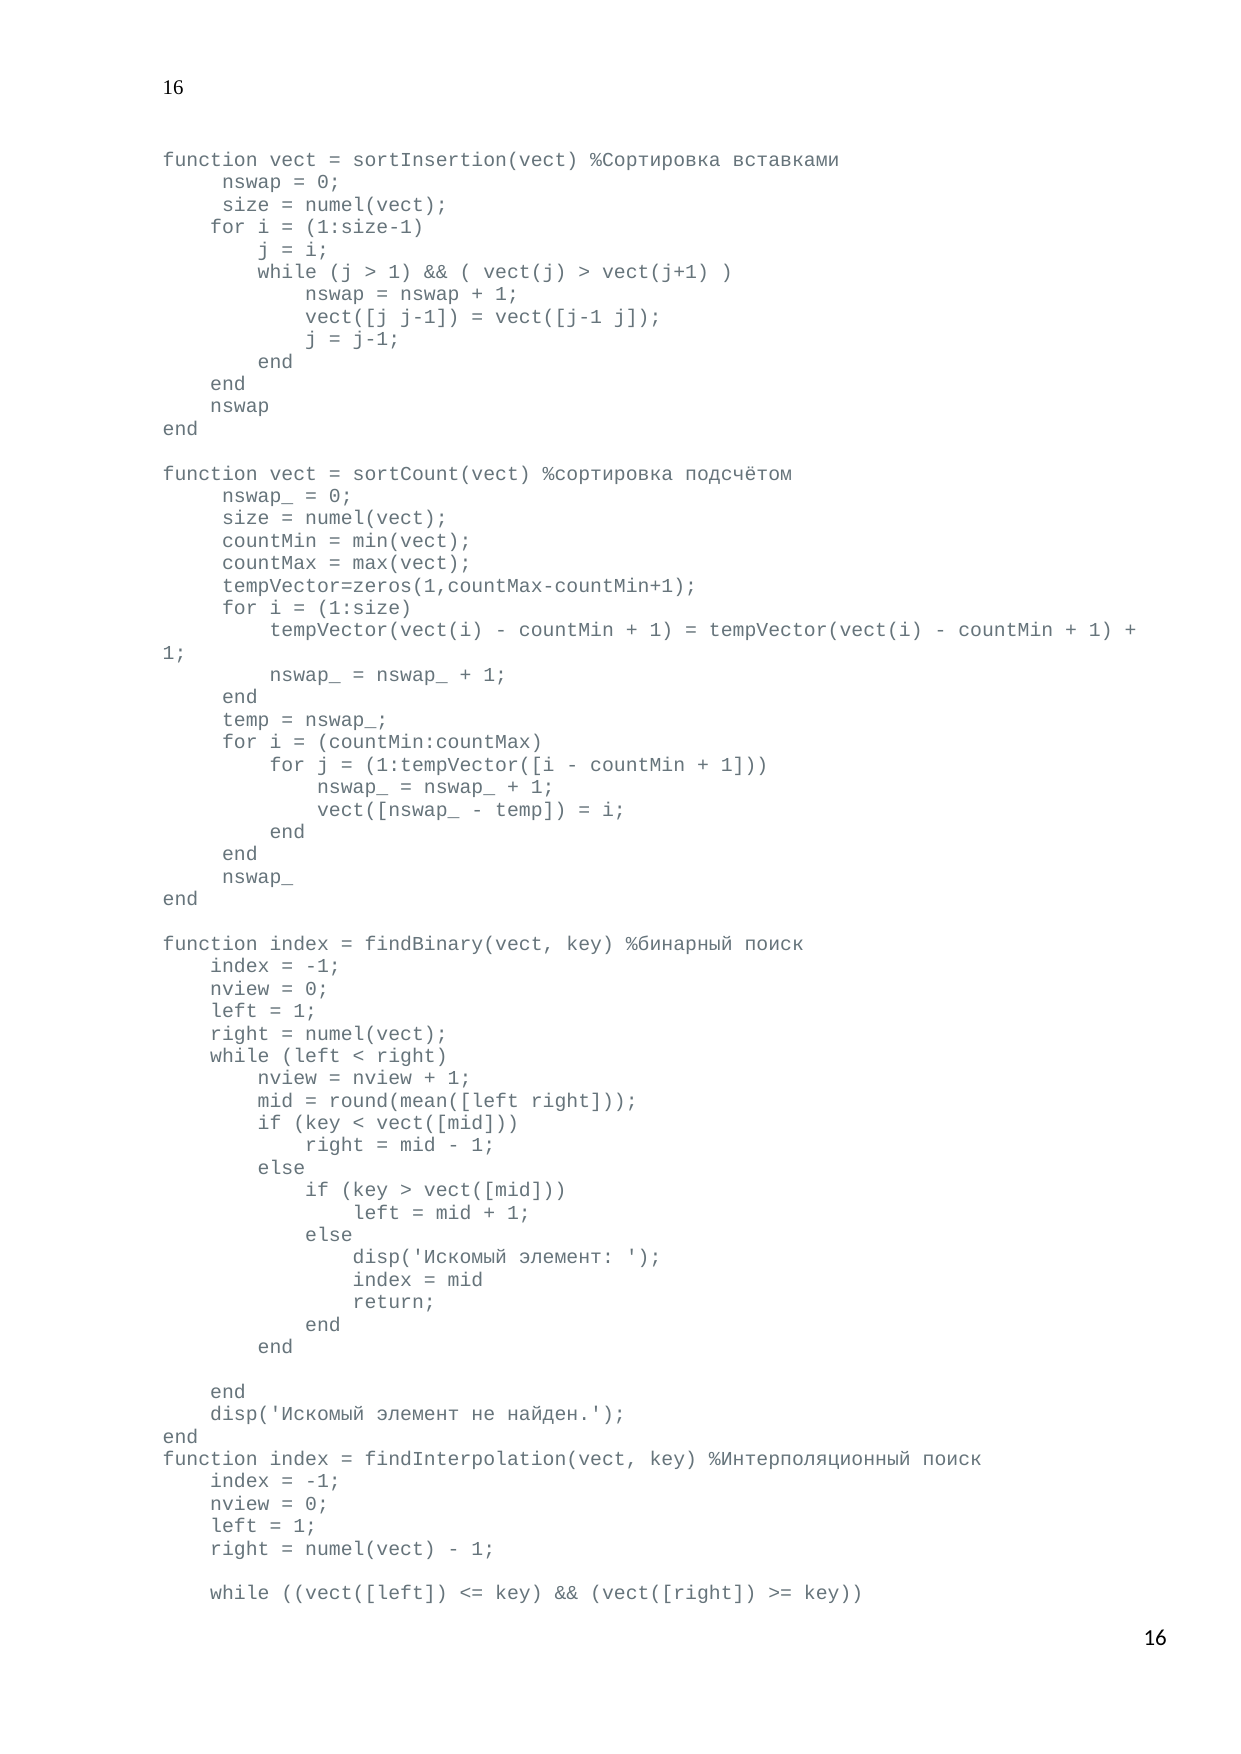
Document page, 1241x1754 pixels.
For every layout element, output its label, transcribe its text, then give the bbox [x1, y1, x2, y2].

text j = j-1; [162, 329, 1166, 352]
text nswap_ = nswap_ + 1; [162, 665, 1166, 687]
text countMin = min(vect); [162, 531, 1166, 553]
text end [162, 1427, 1166, 1449]
text index = -1; [162, 1471, 1166, 1494]
text for i = (1:size-1) [162, 217, 1166, 239]
text if (key > vect([mid])) [162, 1180, 1166, 1203]
text for j = (1:tempVector([i - countMin + 1])) [162, 755, 1166, 777]
text function vect = sortInsertion(vect) %Сортировка вставками [162, 150, 1166, 172]
text end [162, 889, 1166, 911]
text nview = 0; [162, 979, 1166, 1001]
text index = mid [162, 1270, 1166, 1292]
text nswap_ [162, 867, 1166, 889]
text left = mid + 1; [162, 1203, 1166, 1225]
text j = i; [162, 239, 1166, 262]
text temp = nswap_; [162, 710, 1166, 732]
text nswap [162, 396, 1166, 419]
text nview = nview + 1; [162, 1068, 1166, 1091]
text nswap_ = 0; [162, 486, 1166, 508]
text end [162, 1337, 1166, 1359]
text left = 1; [162, 1516, 1166, 1538]
text while (j > 1) && ( vect(j) > vect(j+1) ) [162, 262, 1166, 284]
text if (key < vect([mid])) [162, 1113, 1166, 1135]
text nswap = 0; [162, 172, 1166, 195]
text end [162, 419, 1166, 441]
text tempVector=zeros(1,countMax-countMin+1); [162, 576, 1166, 598]
text end [162, 822, 1166, 844]
text function vect = sortCount(vect) %сортировка подсчётом [162, 463, 1166, 486]
text size = numel(vect); [162, 195, 1166, 217]
text for i = (1:size) [162, 598, 1166, 620]
text right = numel(vect); [162, 1023, 1166, 1046]
text for i = (countMin:countMax) [162, 732, 1166, 755]
text end [162, 1314, 1166, 1337]
text mid = round(mean([left right])); [162, 1091, 1166, 1113]
text disp('Искомый элемент: '); [162, 1247, 1166, 1270]
text right = numel(vect) - 1; [162, 1538, 1166, 1561]
text nswap_ = nswap_ + 1; [162, 777, 1166, 799]
text end [162, 844, 1166, 867]
text nswap = nswap + 1; [162, 284, 1166, 307]
text right = mid - 1; [162, 1135, 1166, 1158]
text vect([nswap_ - temp]) = i; [162, 799, 1166, 822]
text end [162, 352, 1166, 374]
text tempVector(vect(i) - countMin + 1) = tempVector(vect(i) - countMin + 1) + 1; [162, 620, 1166, 665]
text index = -1; [162, 956, 1166, 979]
text vect([j j-1]) = vect([j-1 j]); [162, 307, 1166, 329]
text while ((vect([left]) <= key) && (vect([right]) >= key)) [162, 1583, 1166, 1606]
text return; [162, 1292, 1166, 1314]
text size = numel(vect); [162, 508, 1166, 531]
text countMax = max(vect); [162, 553, 1166, 576]
text end [162, 1382, 1166, 1404]
text else [162, 1225, 1166, 1247]
text while (left < right) [162, 1046, 1166, 1068]
text disp('Искомый элемент не найден.'); [162, 1404, 1166, 1427]
text function index = findInterpolation(vect, key) %Интерполяционный поиск [162, 1449, 1166, 1471]
text function index = findBinary(vect, key) %бинарный поиск [162, 934, 1166, 956]
text else [162, 1158, 1166, 1180]
text end [162, 687, 1166, 710]
text end [162, 374, 1166, 396]
text nview = 0; [162, 1494, 1166, 1516]
text left = 1; [162, 1001, 1166, 1023]
